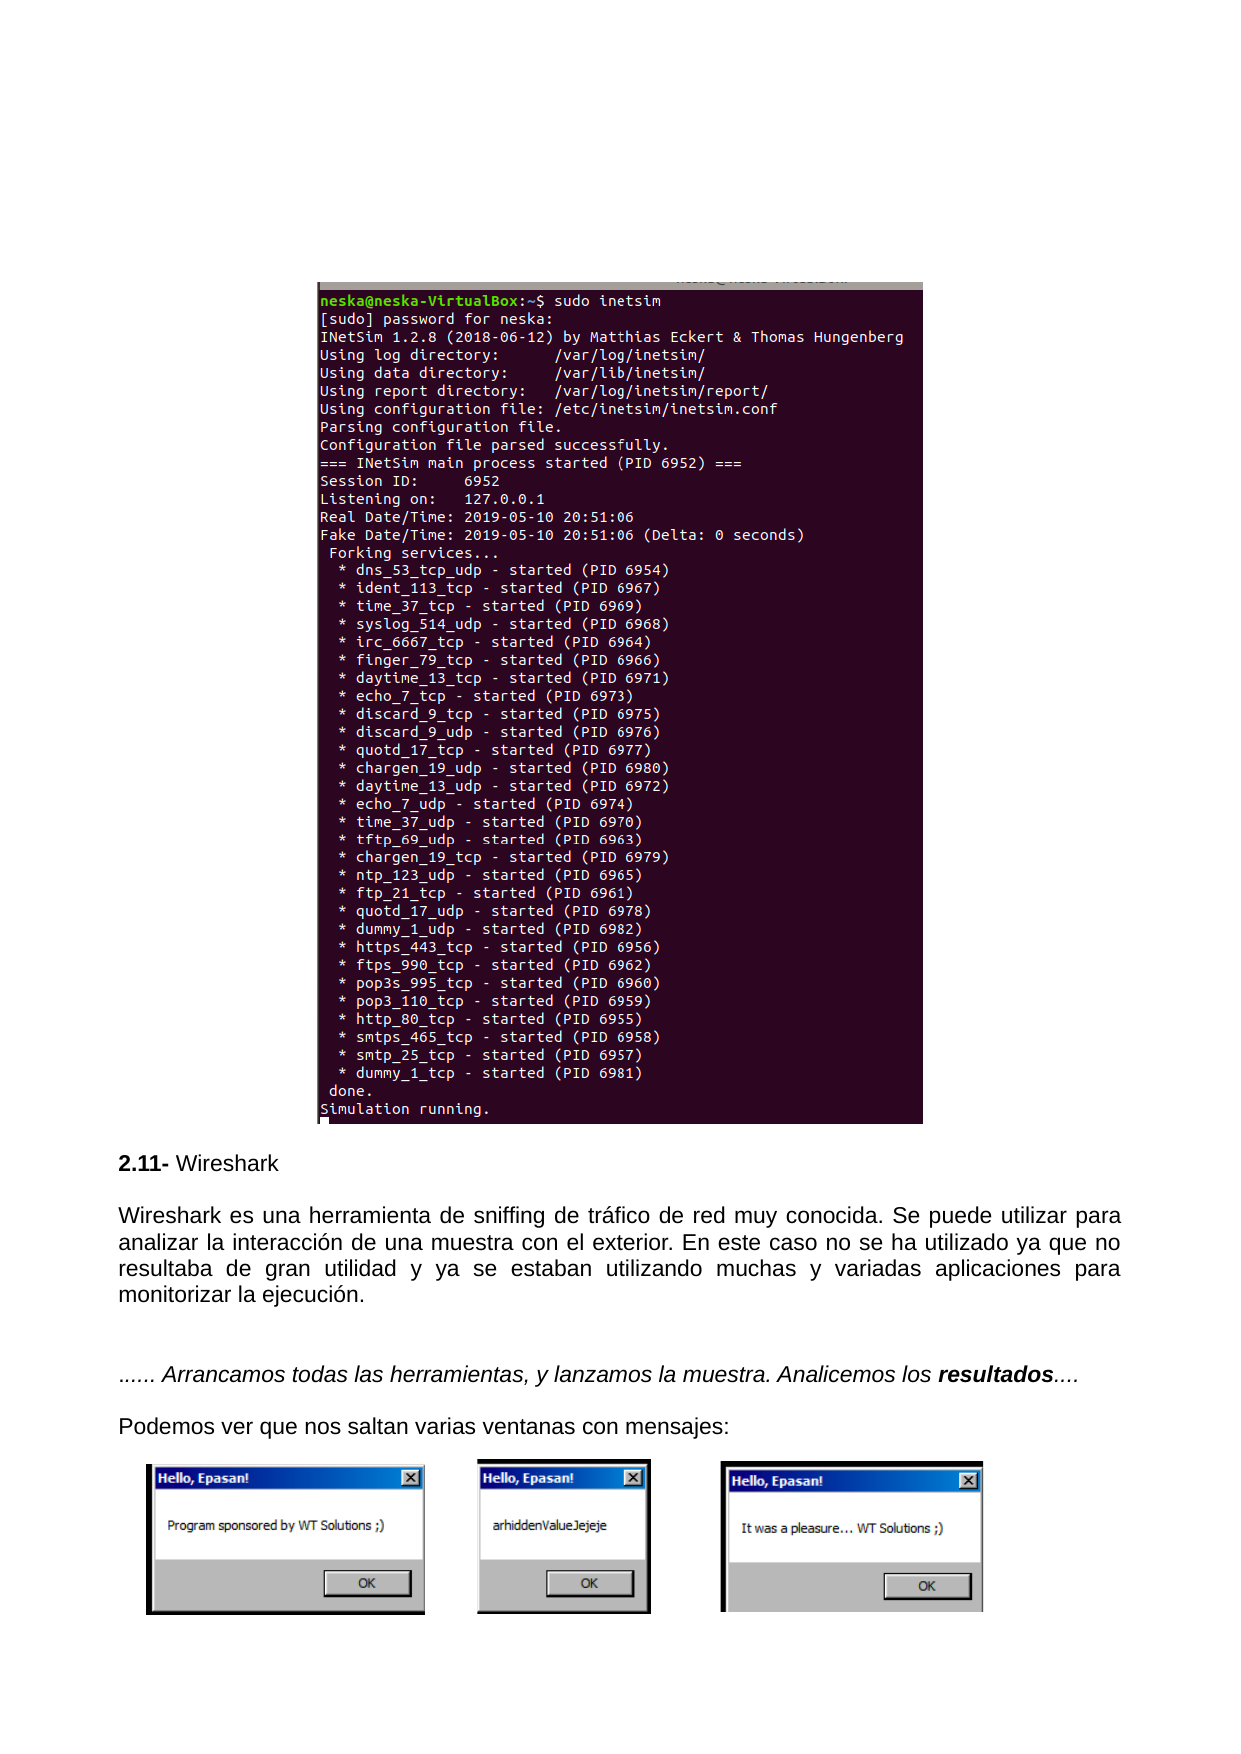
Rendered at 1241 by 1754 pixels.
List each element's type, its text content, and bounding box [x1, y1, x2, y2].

text Wireshark es una herramienta de sniffing de tráfico de red muy conocida. Se puede utilizar para analizar la interacción de una muestra con el exterior. En este caso no se ha utilizado ya que no resultaba de gran utilidad y ya se estaban utilizando muchas y variadas aplicaciones para monitorizar la ejecución. [118, 1202, 1122, 1308]
picture [477, 1459, 651, 1614]
text Podemos ver que nos saltan varias ventanas con mensajes: [118, 1413, 1122, 1439]
picture [317, 282, 923, 1124]
text ...... Arrancamos todas las herramientas, y lanzamos la muestra. Analicemos los resultados.... [118, 1361, 1122, 1387]
picture [720, 1461, 984, 1612]
text 2.11- Wireshark [118, 1150, 1122, 1176]
picture [146, 1464, 425, 1615]
